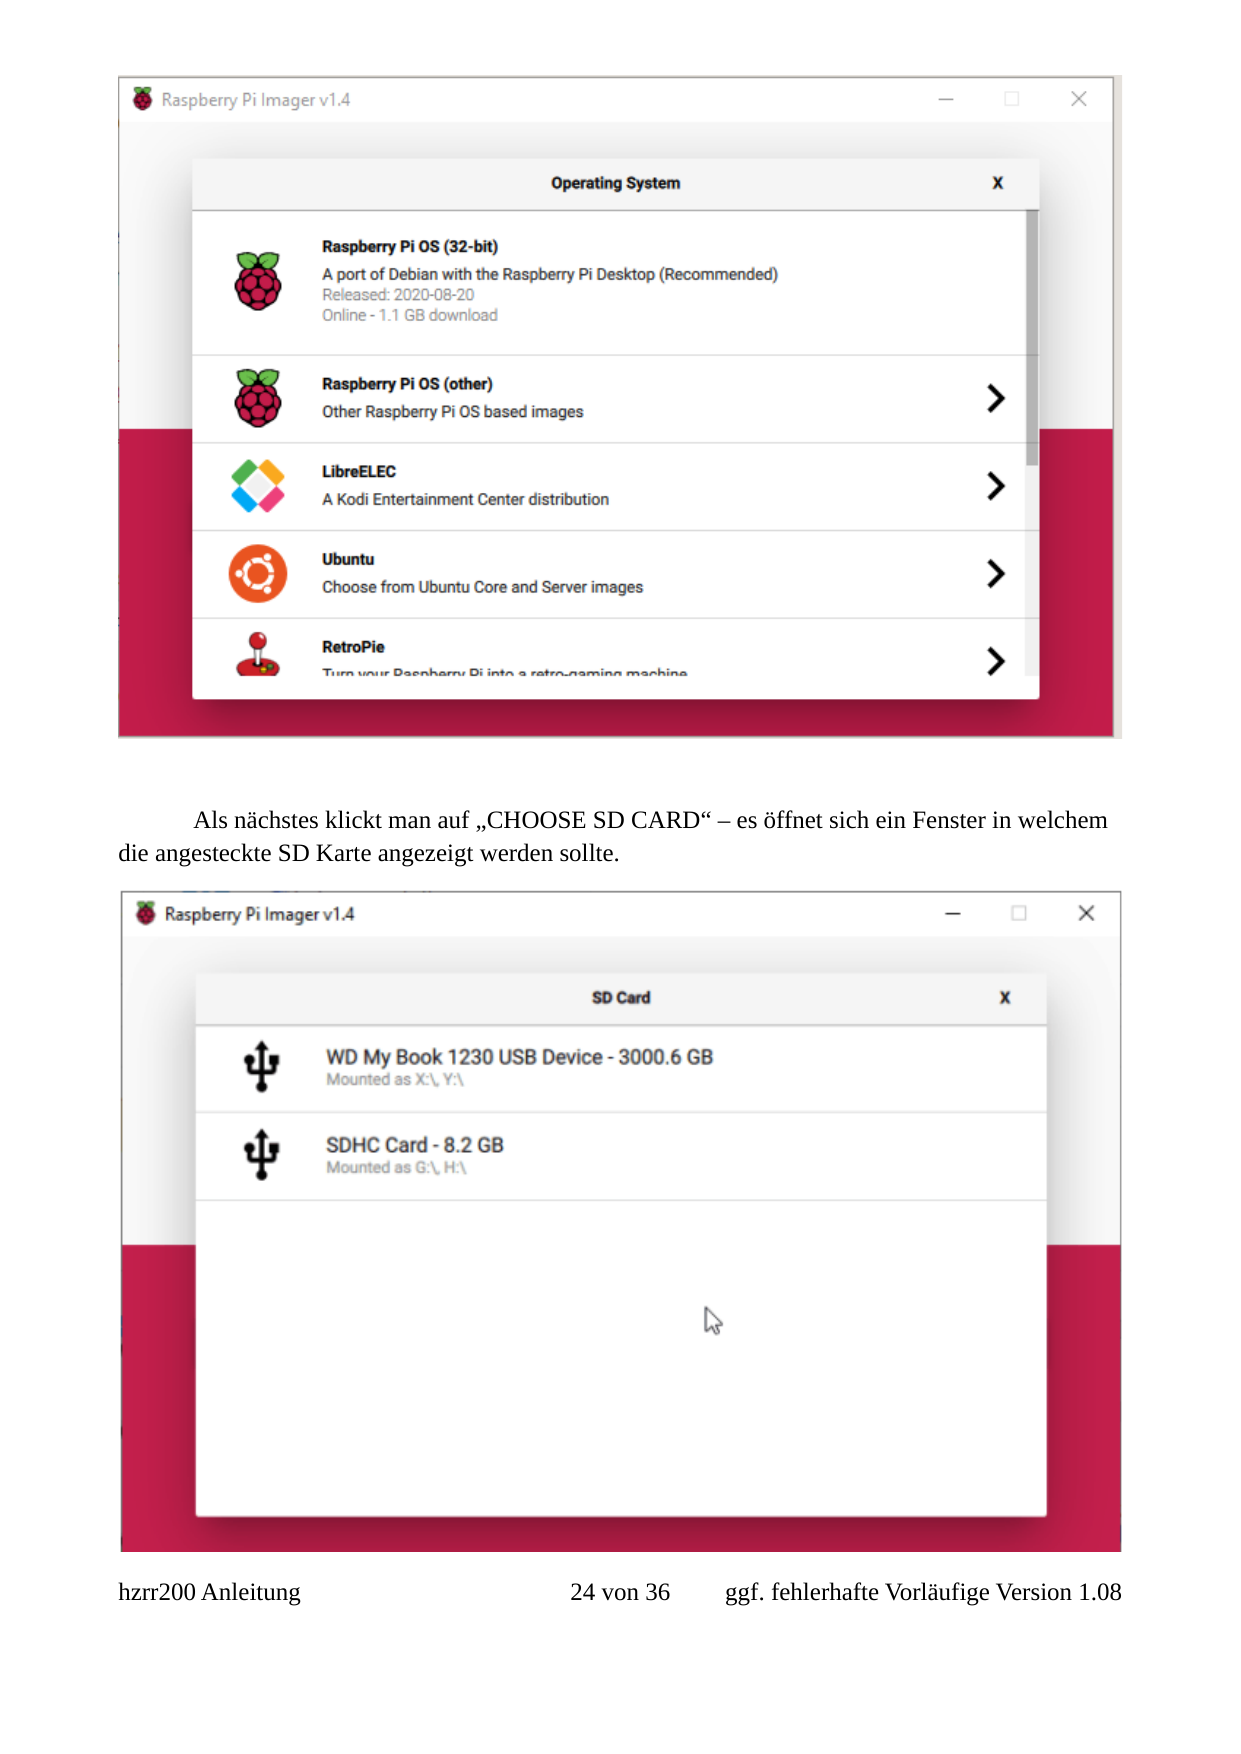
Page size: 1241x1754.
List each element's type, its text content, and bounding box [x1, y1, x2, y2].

picture [118, 886, 1122, 1552]
text Als nächstes klickt man auf „CHOOSE SD CARD“ – es öffnet sich ein Fenster in welchem die angesteckte SD Karte angezeigt werden sollte. [118, 805, 1122, 867]
picture [118, 75, 1123, 739]
